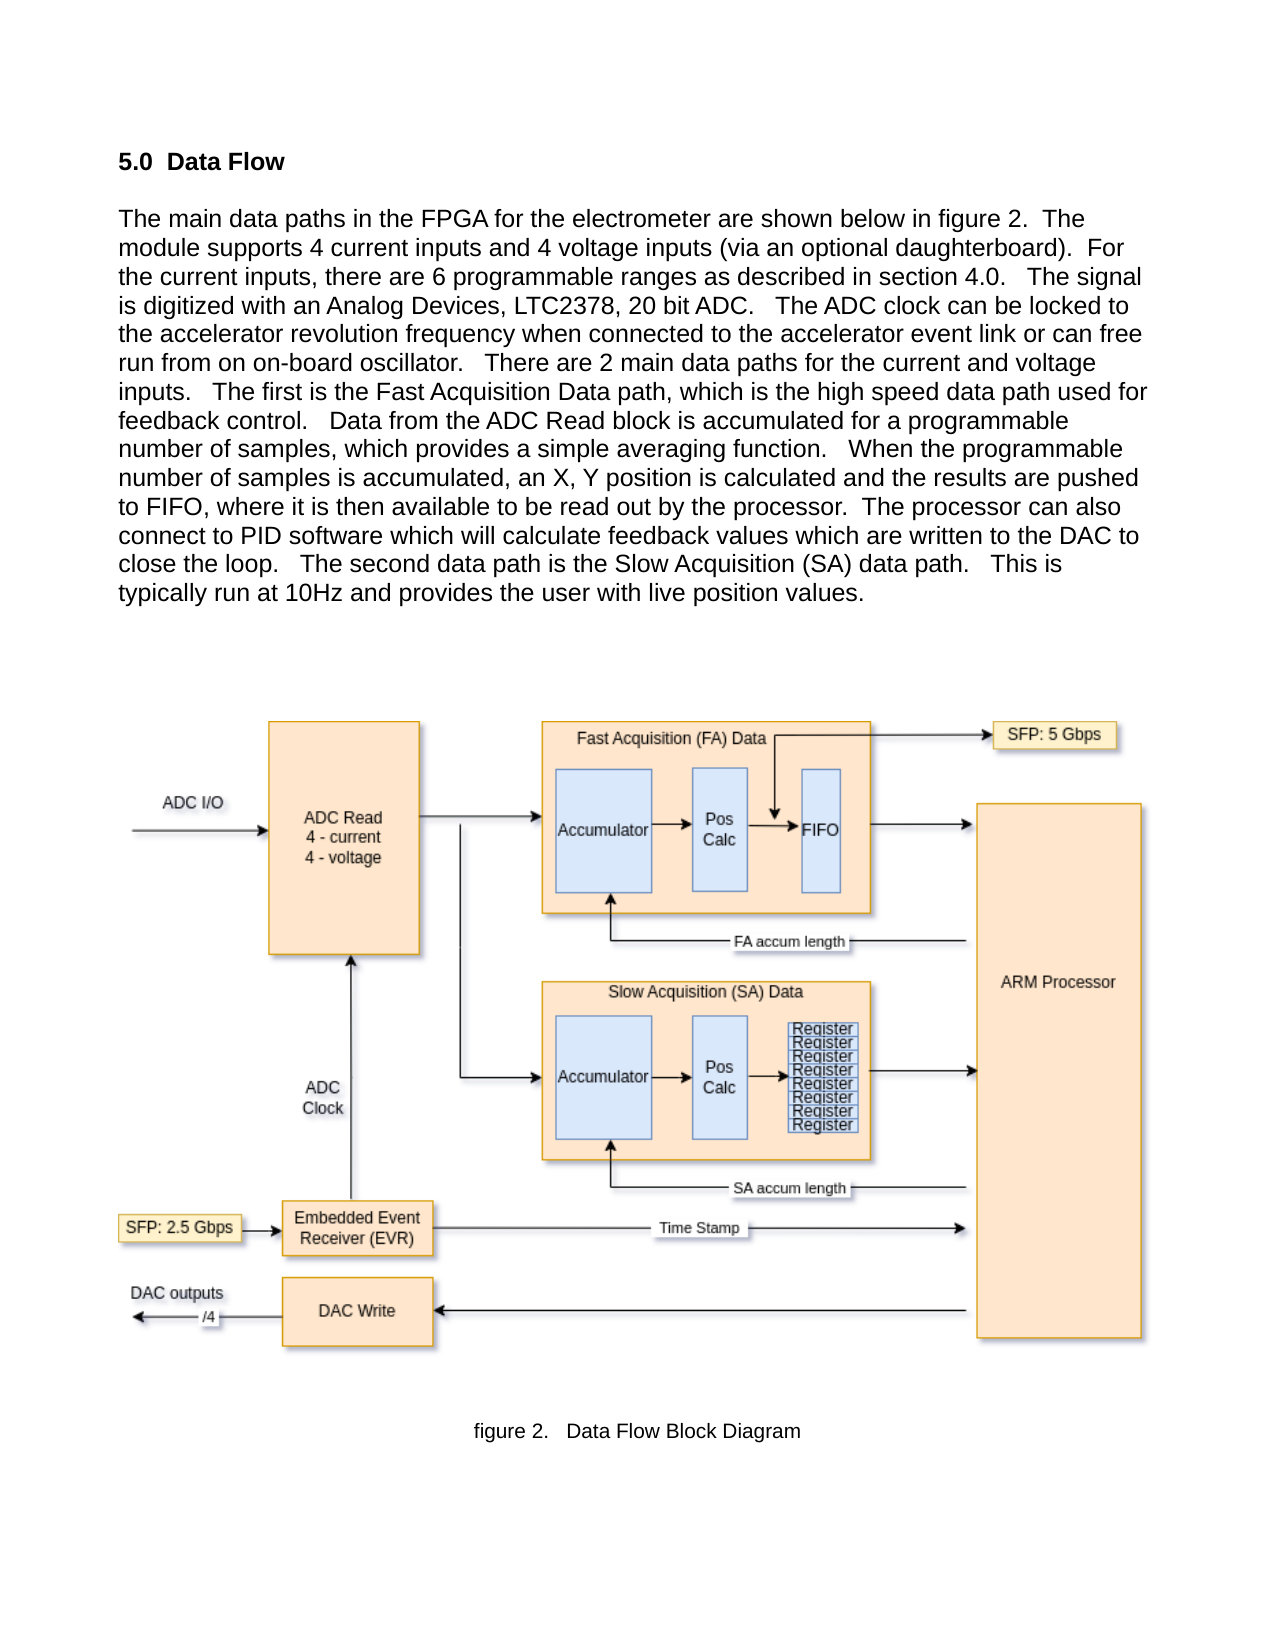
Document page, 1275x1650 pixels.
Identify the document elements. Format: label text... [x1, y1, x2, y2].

picture [118, 721, 1157, 1362]
text figure 2. Data Flow Block Diagram [118, 1419, 1157, 1443]
text The main data paths in the FPGA for the electrometer are shown below in figure 2. The module supports 4 current inputs and 4 voltage inputs (via an optional daughterboard). For the current inputs, there are 6 programmable ranges as described in section 4.0. The signal is digitized with an Analog Devices, LTC2378, 20 bit ADC. The ADC clock can be locked to the accelerator revolution frequency when connected to the accelerator event link or can free run from on on-board oscillator. There are 2 main data paths for the current and voltage inputs. The first is the Fast Acquisition Data path, which is the high speed data path used for feedback control. Data from the ADC Read block is accumulated for a programmable number of samples, which provides a simple averaging function. When the programmable number of samples is accumulated, an X, Y position is calculated and the results are pushed to FIFO, where it is then available to be read out by the processor. The processor can also connect to PID software which will calculate feedback values which are written to the DAC to close the loop. The second data path is the Slow Acquisition (SA) data path. This is typically run at 10Hz and provides the user with live position values. [118, 204, 1157, 607]
text 5.0 Data Flow [118, 147, 1157, 176]
